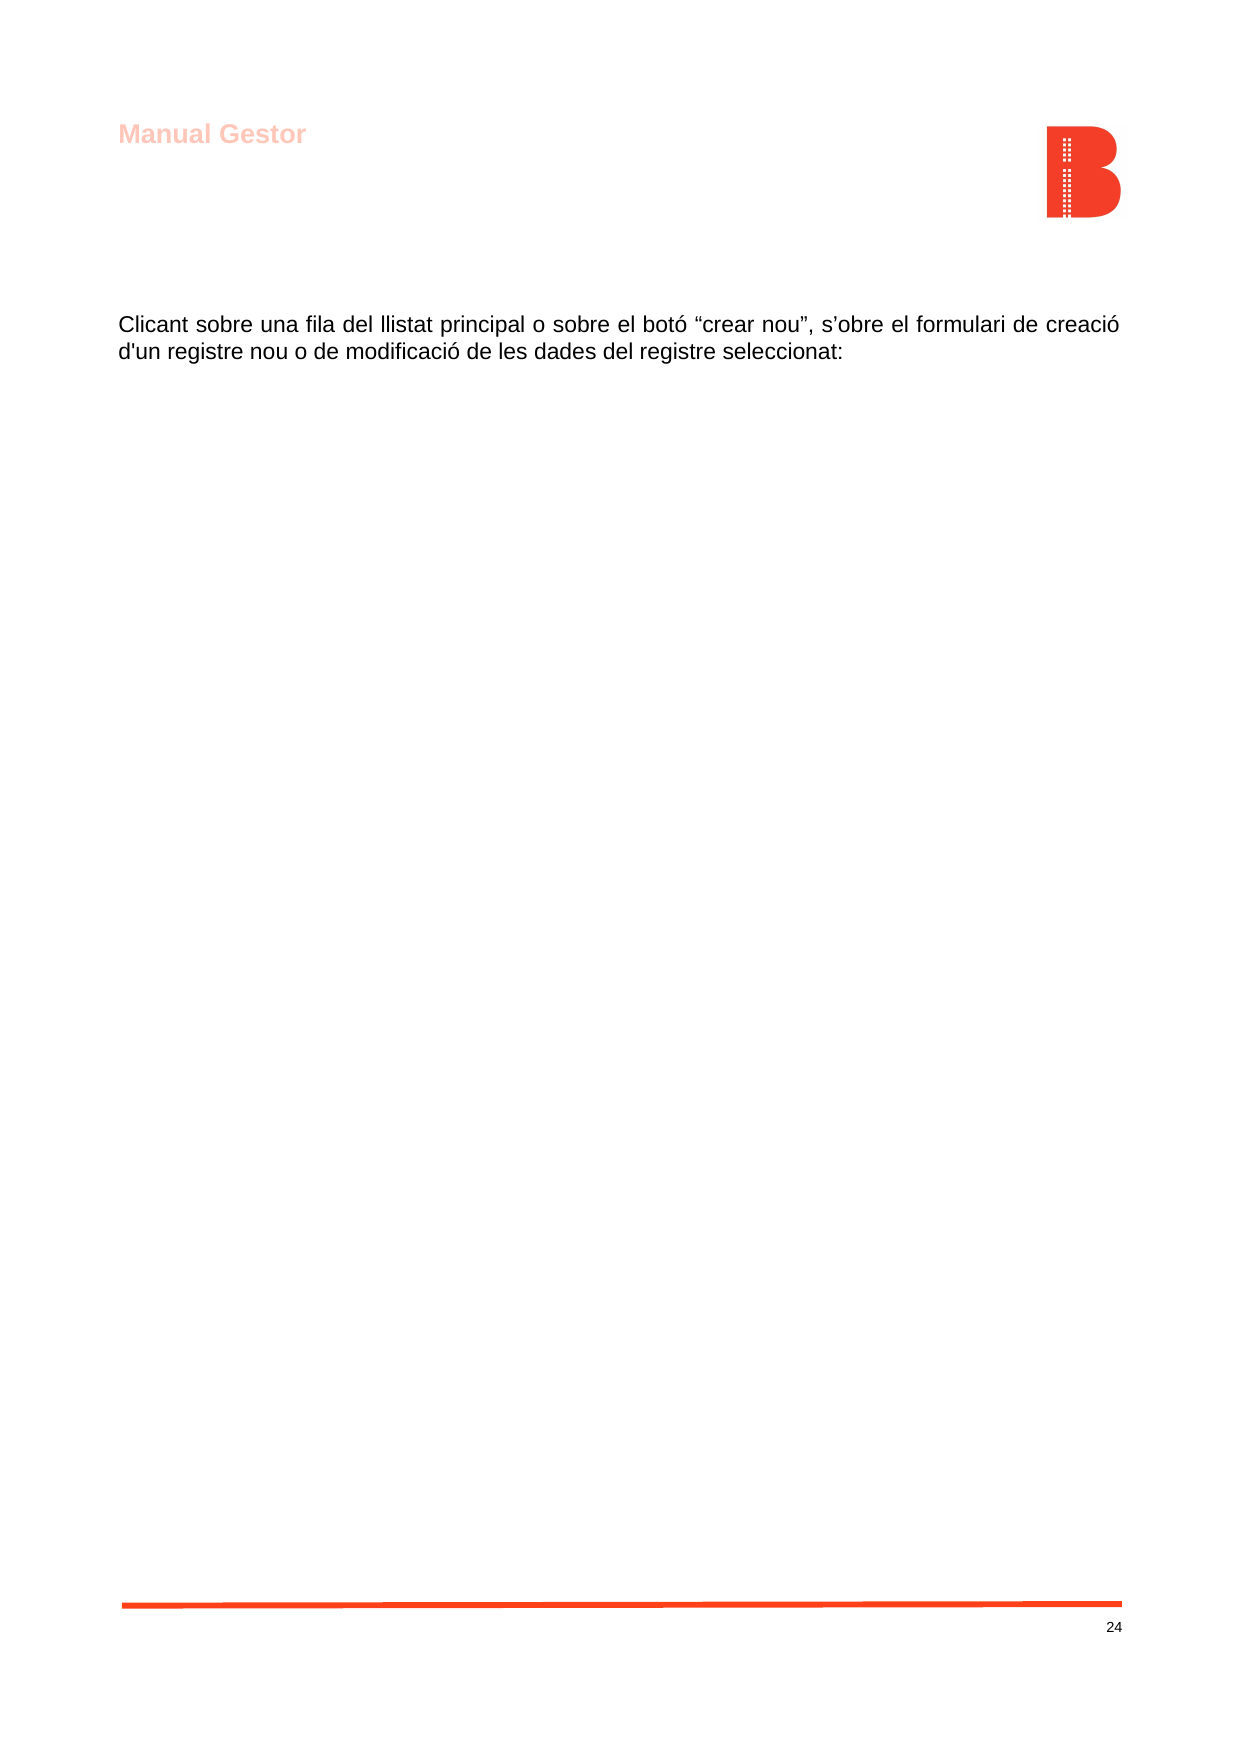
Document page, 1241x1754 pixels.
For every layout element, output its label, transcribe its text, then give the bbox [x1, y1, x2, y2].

picture [1036, 124, 1130, 221]
text Clicant sobre una fila del llistat principal o sobre el botó “crear nou”, s’obre el formulari de creació d'un registre nou o de modificació de les dades del registre seleccionat: [118, 311, 1122, 364]
